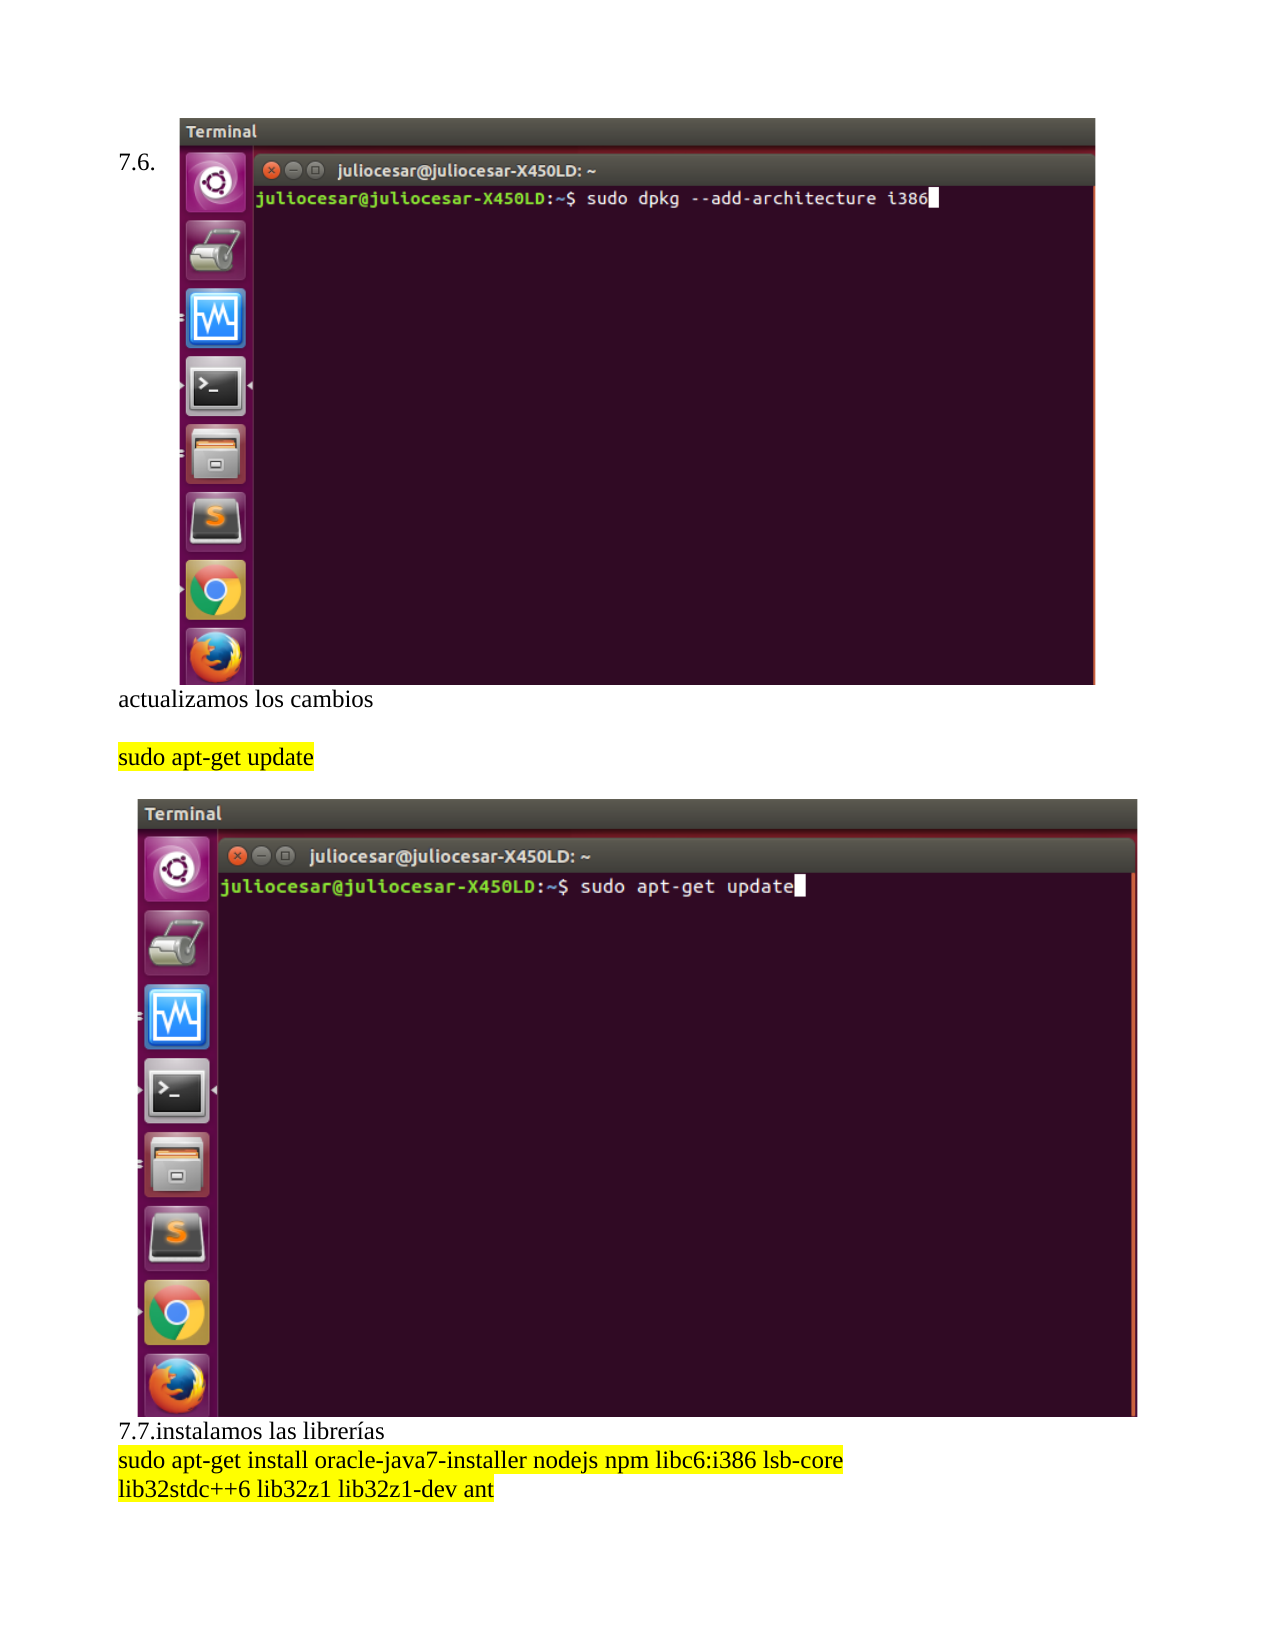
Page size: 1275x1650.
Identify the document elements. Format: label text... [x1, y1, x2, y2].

text sudo apt-get install oracle-java7-installer nodejs npm libc6:i386 lsb-core [118, 1445, 1157, 1474]
list actualizamos los cambios [118, 147, 1157, 713]
text sudo apt-get update [118, 742, 1157, 771]
list instalamos las librerías [118, 828, 1157, 1445]
text lib32stdc++6 lib32z1 lib32z1-dev ant [118, 1474, 1157, 1502]
